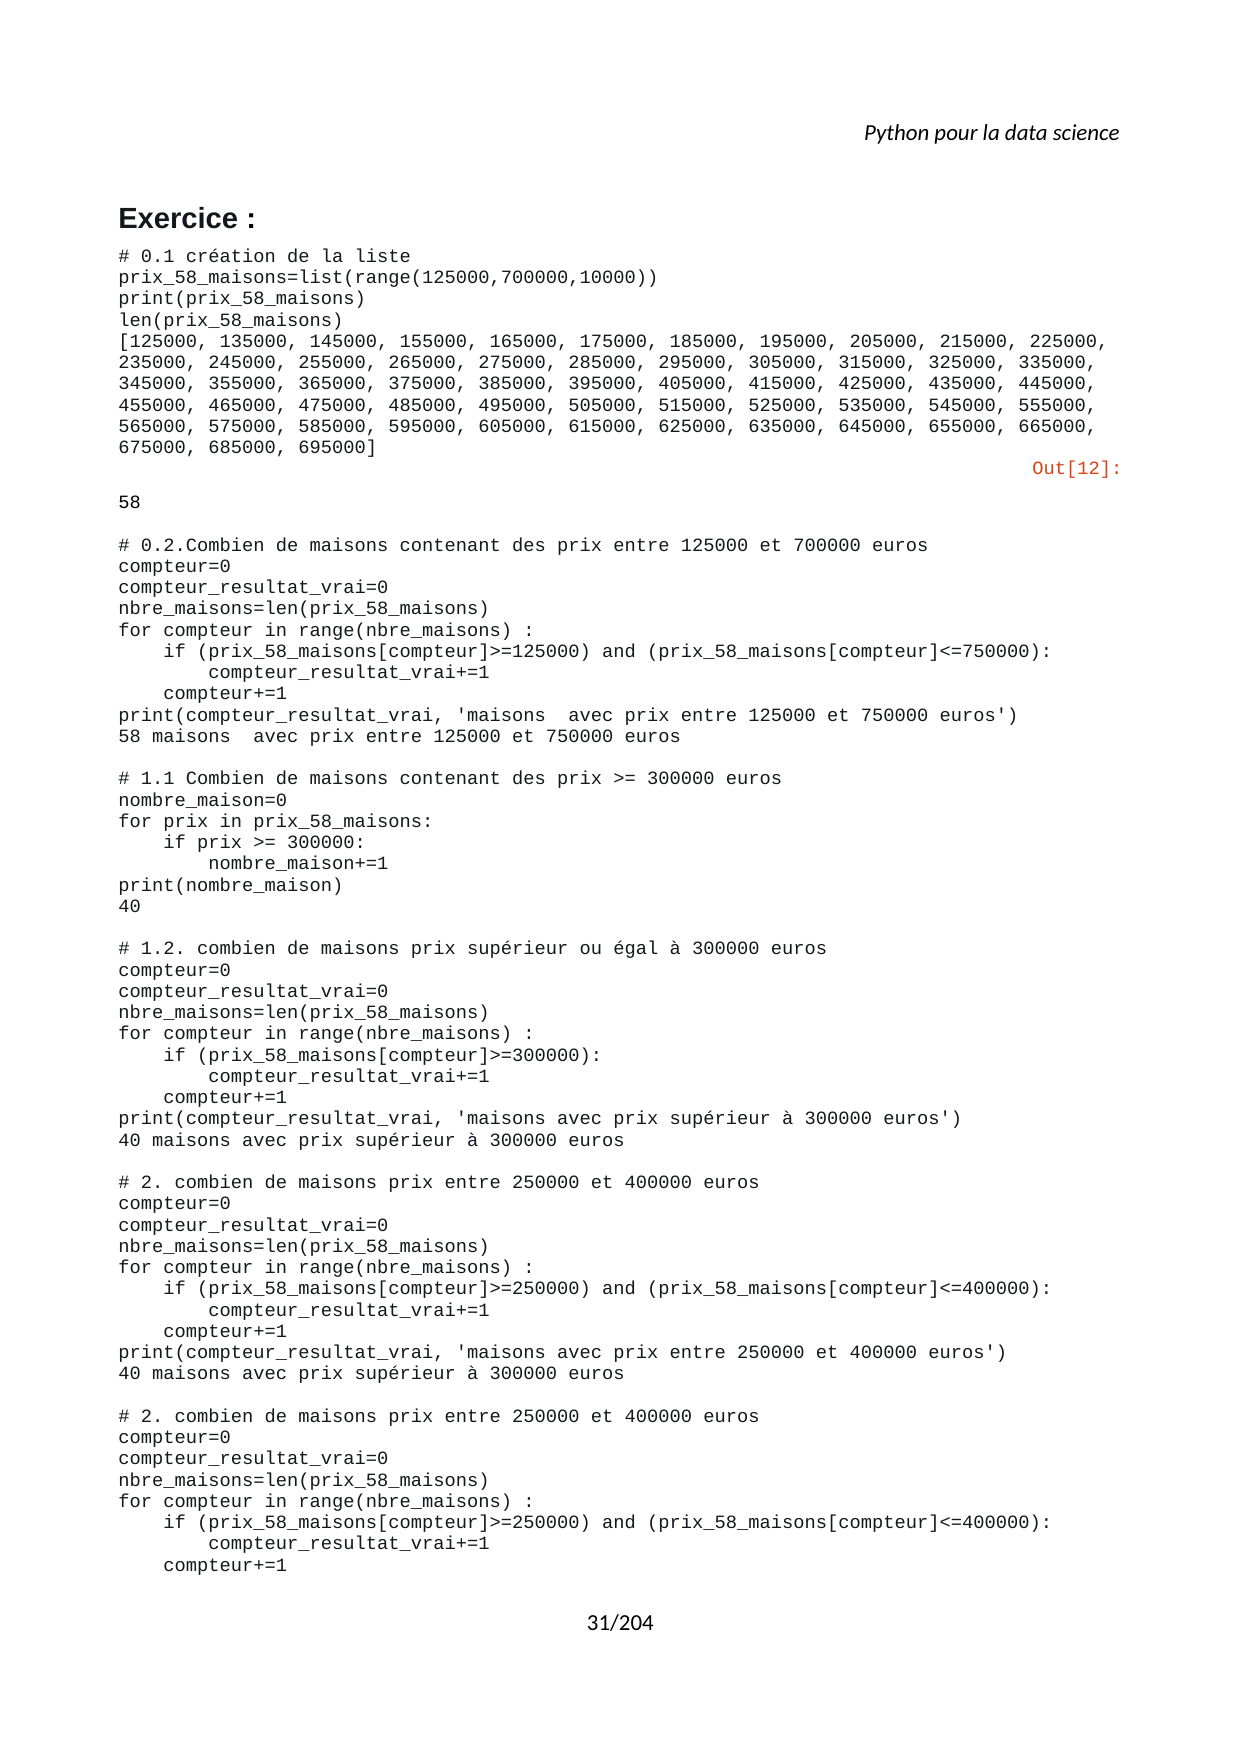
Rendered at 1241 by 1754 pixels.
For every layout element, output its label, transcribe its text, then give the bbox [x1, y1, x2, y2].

text if (prix_58_maisons[compteur]>=250000) and (prix_58_maisons[compteur]<=400000): [118, 1513, 1122, 1534]
text Out[12]: [118, 459, 1122, 480]
text # 0.1 création de la liste [118, 247, 1122, 268]
text compteur+=1 [118, 1088, 1122, 1109]
text compteur=0 [118, 1428, 1122, 1449]
text compteur_resultat_vrai+=1 [118, 663, 1122, 684]
text 40 maisons avec prix supérieur à 300000 euros [118, 1364, 1122, 1385]
text compteur+=1 [118, 1322, 1122, 1343]
text compteur_resultat_vrai=0 [118, 982, 1122, 1003]
text for compteur in range(nbre_maisons) : [118, 1024, 1122, 1045]
text prix_58_maisons=list(range(125000,700000,10000)) [118, 268, 1122, 289]
text [125000, 135000, 145000, 155000, 165000, 175000, 185000, 195000, 205000, 215000, 225000, 235000, 245000, 255000, 265000, 275000, 285000, 295000, 305000, 315000, 325000, 335000, 345000, 355000, 365000, 375000, 385000, 395000, 405000, 415000, 425000, 435000, 445000, 455000, 465000, 475000, 485000, 495000, 505000, 515000, 525000, 535000, 545000, 555000, 565000, 575000, 585000, 595000, 605000, 615000, 625000, 635000, 645000, 655000, 665000, 675000, 685000, 695000] [118, 332, 1122, 459]
text nbre_maisons=len(prix_58_maisons) [118, 599, 1122, 620]
text nombre_maison+=1 [118, 854, 1122, 875]
text compteur=0 [118, 1194, 1122, 1215]
text 40 maisons avec prix supérieur à 300000 euros [118, 1130, 1122, 1152]
text print(nombre_maison) [118, 875, 1122, 897]
text for compteur in range(nbre_maisons) : [118, 620, 1122, 642]
text if (prix_58_maisons[compteur]>=300000): [118, 1045, 1122, 1067]
text 58 [118, 493, 1122, 514]
text print(prix_58_maisons) [118, 289, 1122, 310]
text print(compteur_resultat_vrai, 'maisons avec prix entre 125000 et 750000 euros') [118, 705, 1122, 727]
text if (prix_58_maisons[compteur]>=125000) and (prix_58_maisons[compteur]<=750000): [118, 642, 1122, 663]
text compteur_resultat_vrai+=1 [118, 1067, 1122, 1088]
text # 2. combien de maisons prix entre 250000 et 400000 euros [118, 1173, 1122, 1194]
text compteur_resultat_vrai=0 [118, 578, 1122, 599]
text 58 maisons avec prix entre 125000 et 750000 euros [118, 727, 1122, 748]
text if (prix_58_maisons[compteur]>=250000) and (prix_58_maisons[compteur]<=400000): [118, 1279, 1122, 1300]
text # 1.1 Combien de maisons contenant des prix >= 300000 euros [118, 769, 1122, 790]
text nbre_maisons=len(prix_58_maisons) [118, 1470, 1122, 1492]
text if prix >= 300000: [118, 833, 1122, 854]
text compteur+=1 [118, 1555, 1122, 1577]
subtitle Exercice : [118, 201, 1122, 234]
text len(prix_58_maisons) [118, 310, 1122, 332]
text nbre_maisons=len(prix_58_maisons) [118, 1237, 1122, 1258]
text for compteur in range(nbre_maisons) : [118, 1258, 1122, 1279]
text compteur_resultat_vrai=0 [118, 1215, 1122, 1237]
text print(compteur_resultat_vrai, 'maisons avec prix entre 250000 et 400000 euros') [118, 1343, 1122, 1364]
text compteur_resultat_vrai+=1 [118, 1534, 1122, 1555]
text compteur_resultat_vrai=0 [118, 1449, 1122, 1470]
text compteur=0 [118, 557, 1122, 578]
text for prix in prix_58_maisons: [118, 812, 1122, 833]
text compteur_resultat_vrai+=1 [118, 1300, 1122, 1322]
text 40 [118, 897, 1122, 918]
text print(compteur_resultat_vrai, 'maisons avec prix supérieur à 300000 euros') [118, 1109, 1122, 1130]
text for compteur in range(nbre_maisons) : [118, 1492, 1122, 1513]
text # 2. combien de maisons prix entre 250000 et 400000 euros [118, 1407, 1122, 1428]
text compteur=0 [118, 960, 1122, 982]
text # 1.2. combien de maisons prix supérieur ou égal à 300000 euros [118, 939, 1122, 960]
text compteur+=1 [118, 684, 1122, 705]
text nombre_maison=0 [118, 790, 1122, 812]
text nbre_maisons=len(prix_58_maisons) [118, 1003, 1122, 1024]
text # 0.2.Combien de maisons contenant des prix entre 125000 et 700000 euros [118, 535, 1122, 557]
